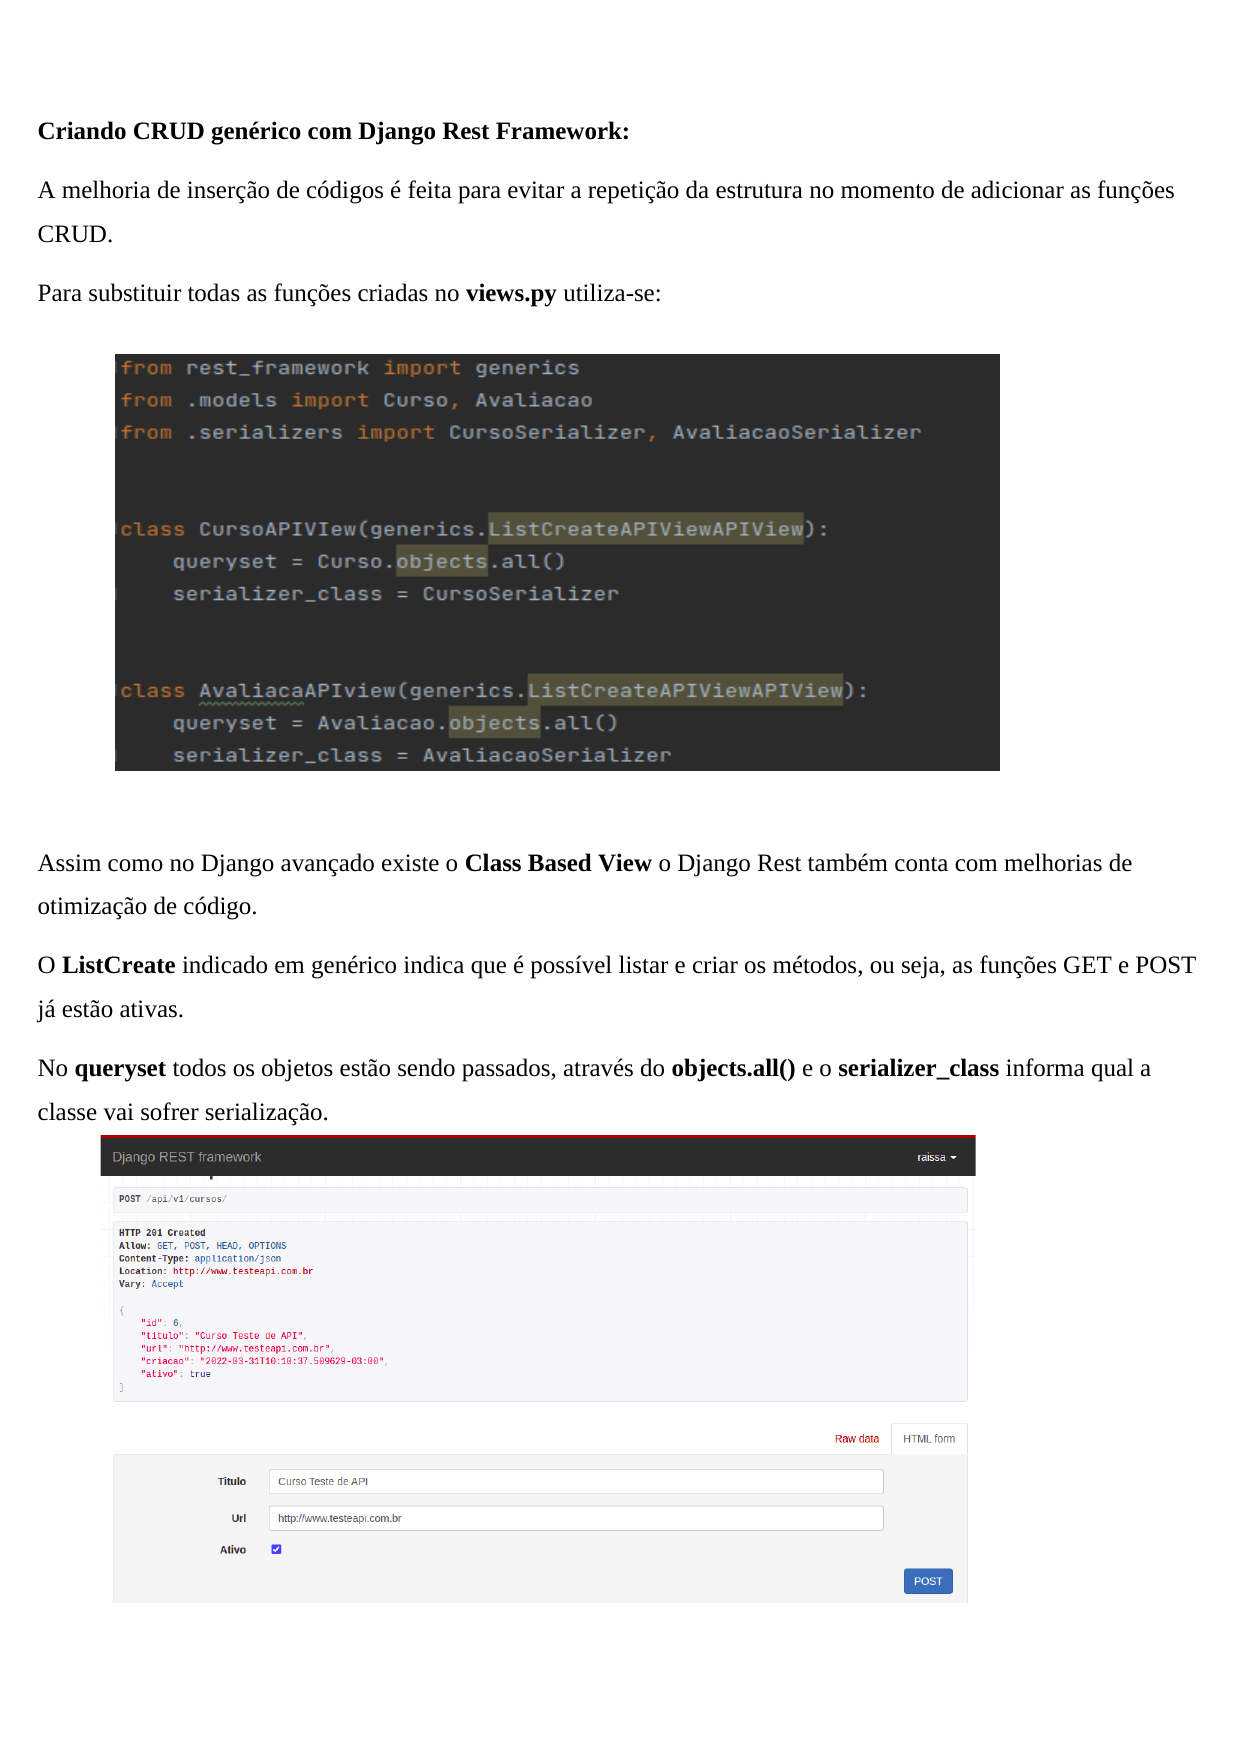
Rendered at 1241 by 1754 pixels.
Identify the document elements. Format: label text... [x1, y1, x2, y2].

text Assim como no Django avançado existe o Class Based View o Django Rest também conta com melhorias de otimização de código. [37, 848, 1203, 919]
text Para substituir todas as funções criadas no views.py utiliza-se: [37, 278, 1203, 307]
picture [100, 1135, 166, 1603]
text Criando CRUD genérico com Django Rest Framework: [37, 116, 1203, 144]
text A melhoria de inserção de códigos é feita para evitar a repetição da estrutura no momento de adicionar as funções CRUD. [37, 176, 1203, 247]
text O ListCreate indicado em genérico indica que é possível listar e criar os métodos, ou seja, as funções GET e POST já estão ativas. [37, 951, 1203, 1022]
picture [115, 354, 176, 542]
text No queryset todos os objetos estão sendo passados, através do objects.all() e o serializer_class informa qual a classe vai sofrer serialização. [37, 1053, 1203, 1125]
